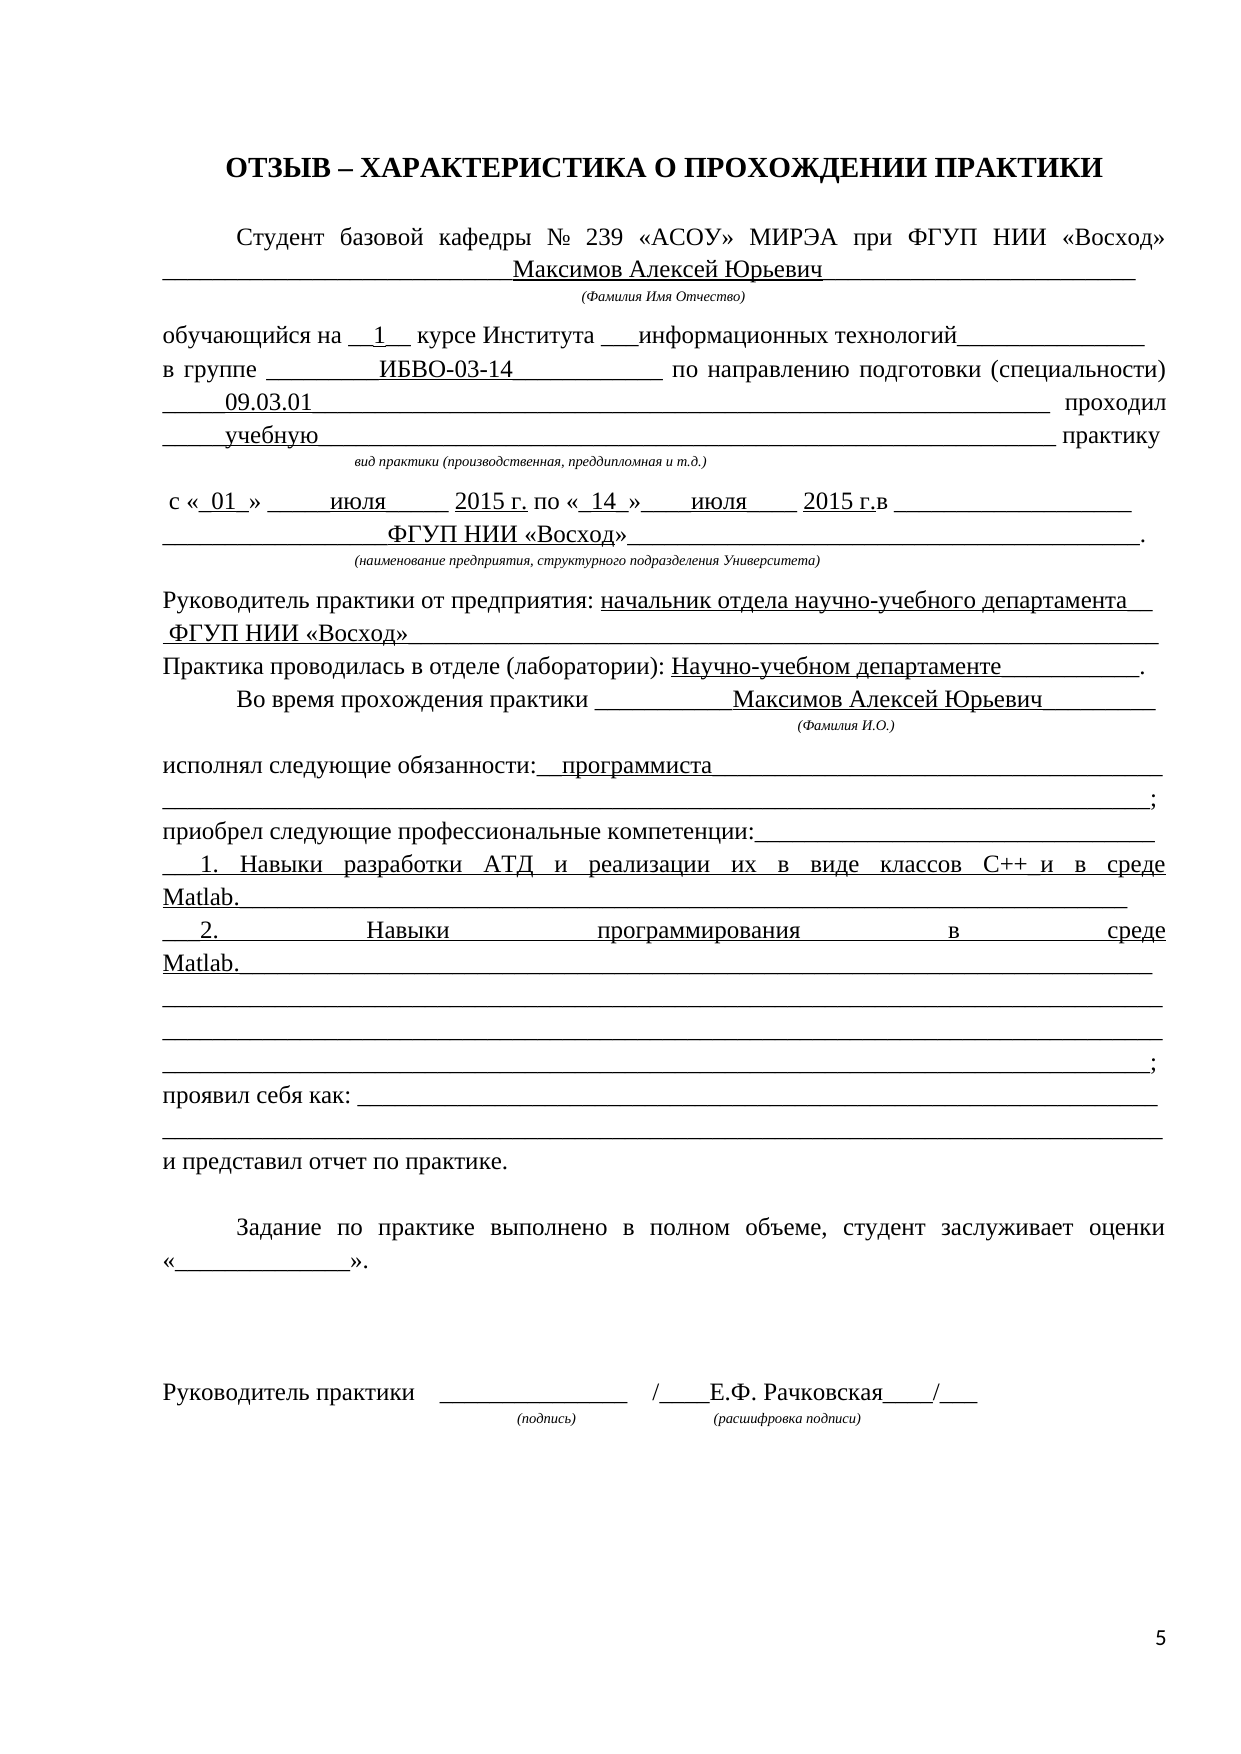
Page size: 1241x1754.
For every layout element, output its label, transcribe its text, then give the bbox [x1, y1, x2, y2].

text ________________________________________________________________________________ [162, 981, 1166, 1010]
text с «_01_» _____июля_____ 2015 г. по «_14_»____июля____ 2015 г.в ___________________ [162, 486, 1166, 514]
text _______________________________________________________________________________; [162, 1047, 1166, 1076]
text (Фамилия Имя Отчество) [162, 288, 1166, 316]
text (наименование предприятия, структурного подразделения Университета) [354, 552, 1166, 581]
text Руководитель практики _______________ /____Е.Ф. Рачковская____/___ [162, 1377, 1166, 1406]
text ___1. Навыки разработки АТД и реализации их в виде классов С++_и в среде [162, 849, 1166, 874]
text исполнял следующие обязанности:__программиста____________________________________ [162, 750, 1166, 779]
text в группе _________ИБВО-03-14____________ по направлению подготовки (специальности) _____09.03.01___________________________________________________________ проходил _____учебную___________________________________________________________ практику [162, 354, 1166, 448]
text вид практики (производственная, преддипломная и т.д.) [354, 453, 1166, 481]
text обучающийся на __1__ курсе Института ___информационных технологий_______________ [162, 321, 1166, 349]
text приобрел следующие профессиональные компетенции:________________________________ [162, 816, 1166, 845]
text __________________ФГУП НИИ «Восход»_________________________________________. [162, 519, 1166, 547]
text Во время прохождения практики ___________Максимов Алексей Юрьевич_________ [162, 684, 1166, 713]
text ________________________________________________________________________________ [162, 1014, 1166, 1043]
text Matlab._________________________________________________________________________ [162, 941, 1166, 977]
text ________________________________________________________________________________ и представил отчет по практике. [162, 1113, 1166, 1175]
text ОТЗЫВ – ХАРАКТЕРИСТИКА О ПРОХОЖДЕНИИ ПРАКТИКИ [162, 150, 1166, 183]
text Практика проводилась в отделе (лаборатории): Научно-учебном департаменте___________. [162, 651, 1166, 679]
text Руководитель практики от предприятия: начальник отдела научно-учебного департамента__ [162, 585, 1166, 613]
text ФГУП НИИ «Восход»____________________________________________________________ [162, 618, 1166, 647]
text Matlab._______________________________________________________________________ [162, 875, 1166, 911]
text ___2. Навыки программирования в среде [162, 915, 1166, 940]
text (Фамилия И.О.) [797, 717, 1166, 746]
text (подпись) (расшифровка подписи) [517, 1410, 1166, 1439]
text Студент базовой кафедры № 239 «АСОУ» МИРЭА при ФГУП НИИ «Восход» ____________________________Максимов Алексей Юрьевич_________________________ [162, 222, 1166, 283]
text проявил себя как: ________________________________________________________________ [162, 1080, 1166, 1109]
text _______________________________________________________________________________; [162, 783, 1166, 812]
text Задание по практике выполнено в полном объеме, студент заслуживает оценки «______________». [162, 1212, 1166, 1274]
